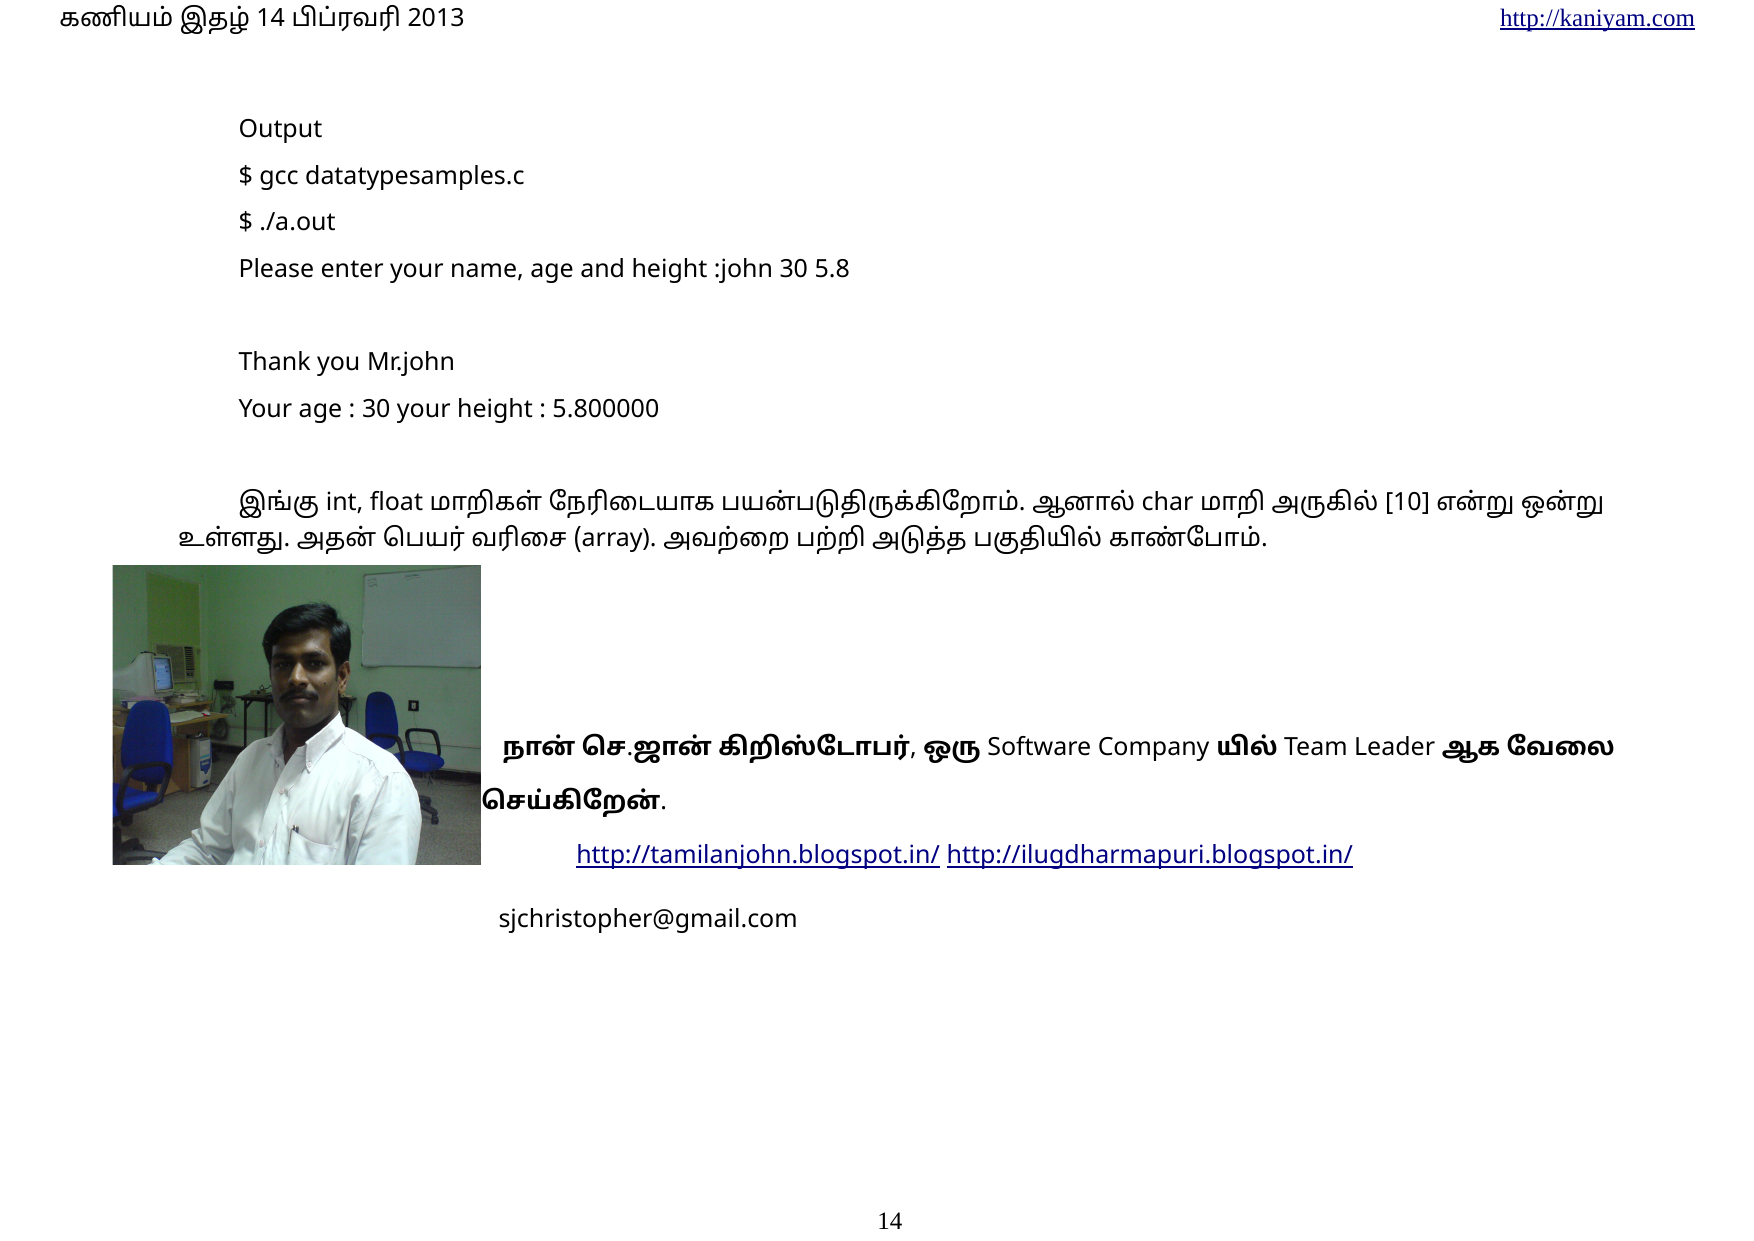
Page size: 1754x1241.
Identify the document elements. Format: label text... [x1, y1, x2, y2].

text $ gcc datatypesamples.c [178, 157, 1695, 191]
picture [112, 565, 481, 865]
text sjchristopher@gmail.com [203, 901, 1695, 934]
text Output [178, 111, 1695, 145]
text இங்கு int, float மாறிகள் நேரிடையாக பயன்படுதிருக்கிறோம். ஆனால் char மாறி அருகில் [10] என்று ஒன்று உள்ளது. அதன் பெயர் வரிசை (array). அவற்றை பற்றி அடுத்த பகுதியில் காண்போம். [178, 483, 1695, 555]
text $ ./a.out [178, 204, 1695, 238]
text Your age : 30 your height : 5.800000 [178, 390, 1695, 424]
text Thank you Mr.john [178, 344, 1695, 378]
text Please enter your name, age and height :john 30 5.8 [178, 251, 1695, 284]
text நான் செ.ஜான் கிறிஸ்டோபர், ஒரு Software Company யில் Team Leader ஆக வேலை செய்கிறேன். http://tamilanjohn.blogspot.in/ http://ilugdharmapuri.blogspot.in/ [59, 729, 1695, 871]
